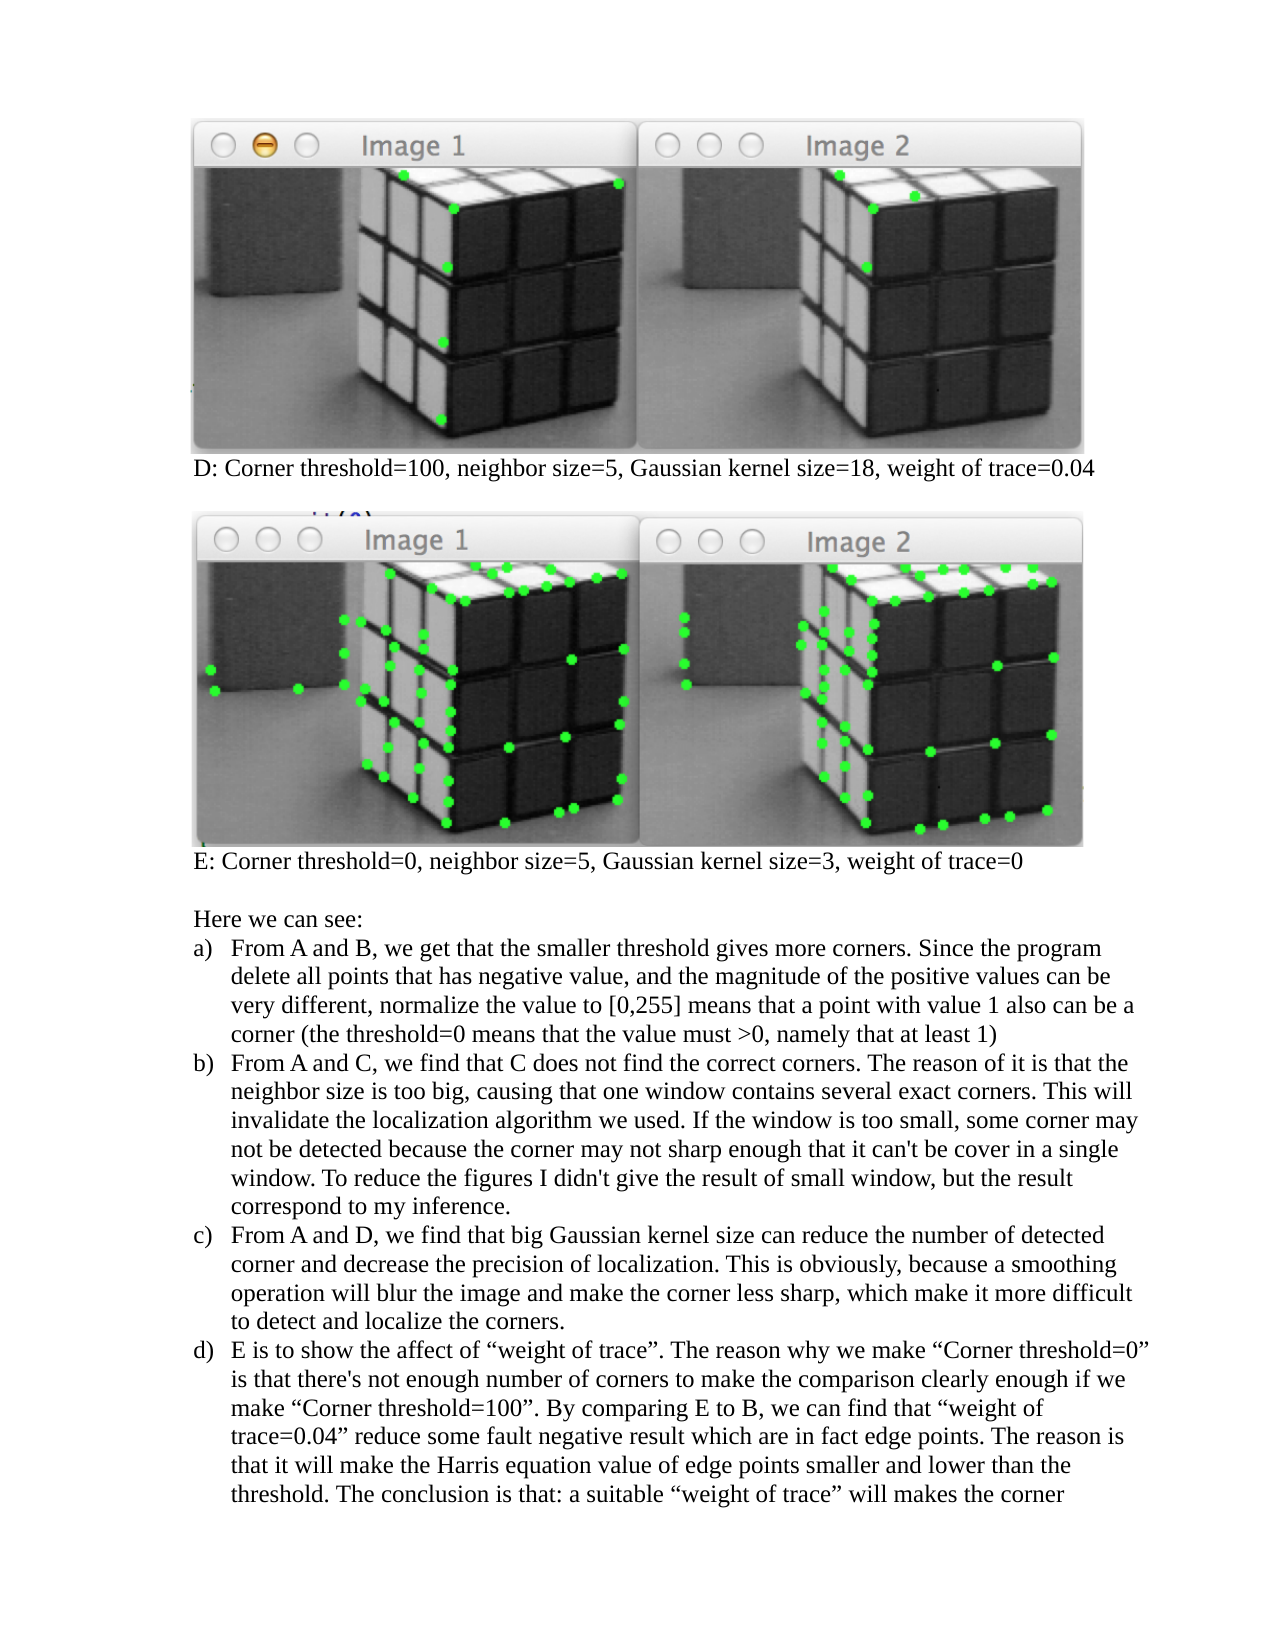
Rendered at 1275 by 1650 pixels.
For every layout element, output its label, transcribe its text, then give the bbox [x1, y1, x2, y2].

list From A and B, we get that the smaller threshold gives more corners. Since the program delete all points that has negative value, and the magnitude of the positive values can be very different, normalize the value to [0,255] means that a point with value 1 also can be a corner (the threshold=0 means that the value must >0, namely that at least 1) [193, 933, 1157, 1048]
list From A and D, we find that big Gaussian kernel size can reduce the number of detected corner and decrease the precision of localization. This is obviously, because a smoothing operation will blur the image and make the corner less sharp, which make it more difficult to detect and localize the corners. [193, 1220, 1157, 1335]
list From A and C, we find that C does not find the correct corners. The reason of it is that the neighbor size is too big, causing that one window contains several exact corners. This will invalidate the localization algorithm we used. If the window is too small, some corner may not be detected because the corner may not sharp enough that it can't be cover in a single window. To reduce the figures I didn't give the result of small window, but the result correspond to my inference. [193, 1048, 1157, 1220]
picture [191, 511, 1084, 847]
picture [190, 118, 1085, 454]
list E: Corner threshold=0, neighbor size=5, Gaussian kernel size=3, weight of trace=0 [156, 511, 1157, 875]
list D: Corner threshold=100, neighbor size=5, Gaussian kernel size=18, weight of trace=0.04 [156, 118, 1157, 482]
list Here we can see: [156, 904, 1157, 933]
list E is to show the affect of “weight of trace”. The reason why we make “Corner threshold=0” is that there's not enough number of corners to make the comparison clearly enough if we make “Corner threshold=100”. By comparing E to B, we can find that “weight of trace=0.04” reduce some fault negative result which are in fact edge points. The reason is that it will make the Harris equation value of edge points smaller and lower than the threshold. The conclusion is that: a suitable “weight of trace” will makes the corner [193, 1335, 1157, 1508]
